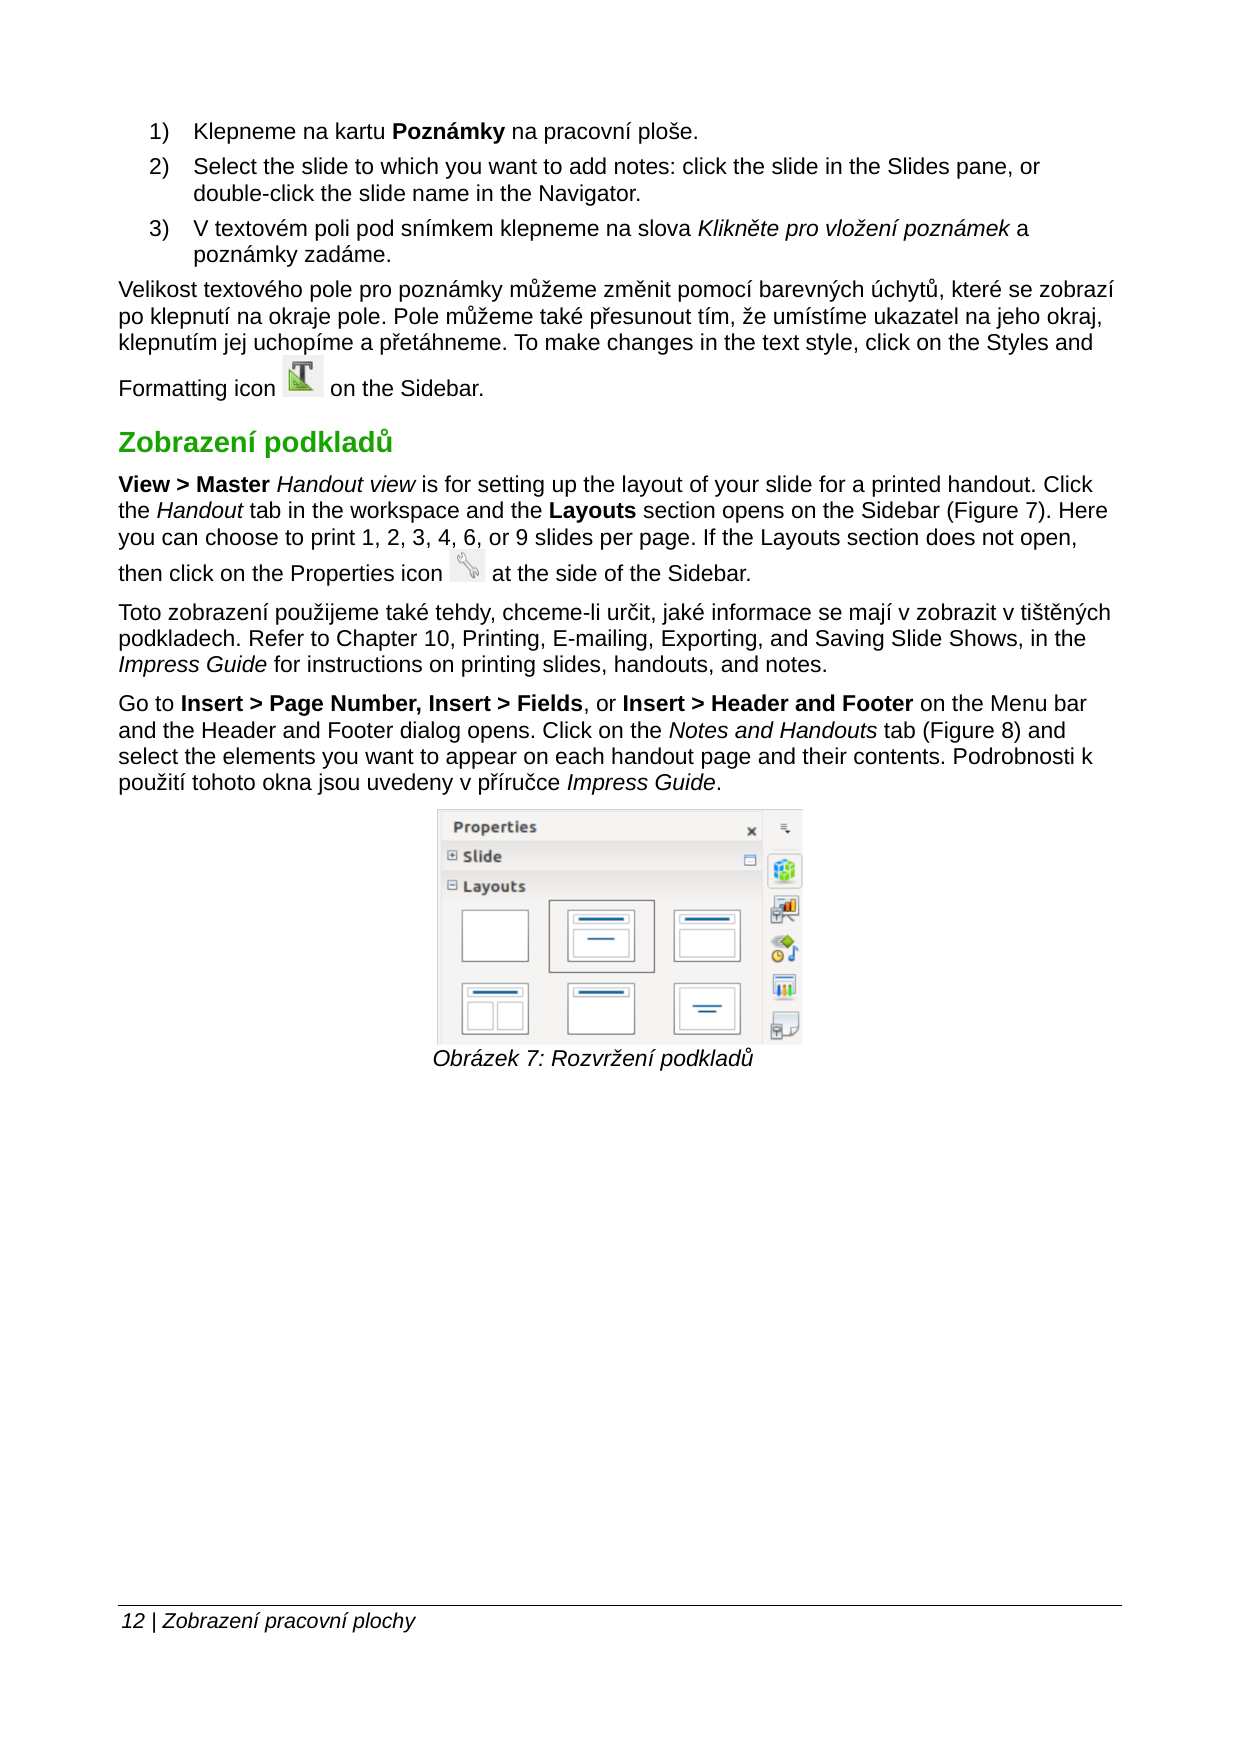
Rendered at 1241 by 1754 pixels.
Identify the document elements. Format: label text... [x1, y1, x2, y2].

text View > Master Handout view is for setting up the layout of your slide for a printed handout. Click the Handout tab in the workspace and the Layouts section opens on the Sidebar (Figure 7). Here you can choose to print 1, 2, 3, 4, 6, or 9 slides per page. If the Layouts section does not open, then click on the Properties icon at the side of the Sidebar. [118, 471, 1122, 586]
list Select the slide to which you want to add notes: click the slide in the Slides pane, or double-click the slide name in the Navigator. [169, 153, 1122, 206]
text Go to Insert > Page Number, Insert > Fields, or Insert > Header and Footer on the Menu bar and the Header and Footer dialog opens. Click on the Notes and Handouts tab (Figure 8) and select the elements you want to appear on each handout page and their contents. Podrobnosti k použití tohoto okna jsou uvedeny v příručce Impress Guide. [118, 690, 1122, 796]
picture [432, 808, 808, 1046]
text Velikost textového pole pro poznámky můžeme změnit pomocí barevných úchytů, které se zobrazí po klepnutí na okraje pole. Pole můžeme také přesunout tím, že umístíme ukazatel na jeho okraj, klepnutím jej uchopíme a přetáhneme. To make changes in the text style, click on the Styles and Formatting icon on the Sidebar. [118, 276, 1122, 402]
subtitle Zobrazení podkladů [118, 425, 1122, 459]
text Toto zobrazení použijeme také tehdy, chceme-li určit, jaké informace se mají v zobrazit v tištěných podkladech. Refer to Chapter 10, Printing, E-mailing, Exporting, and Saving Slide Shows, in the Impress Guide for instructions on printing slides, handouts, and notes. [118, 599, 1122, 678]
text Obrázek 7: Rozvržení podkladů [432, 1046, 808, 1071]
list V textovém poli pod snímkem klepneme na slova Klikněte pro vložení poznámek a poznámky zadáme. [169, 215, 1122, 268]
list Klepneme na kartu Poznámky na pracovní ploše. [169, 118, 1122, 144]
